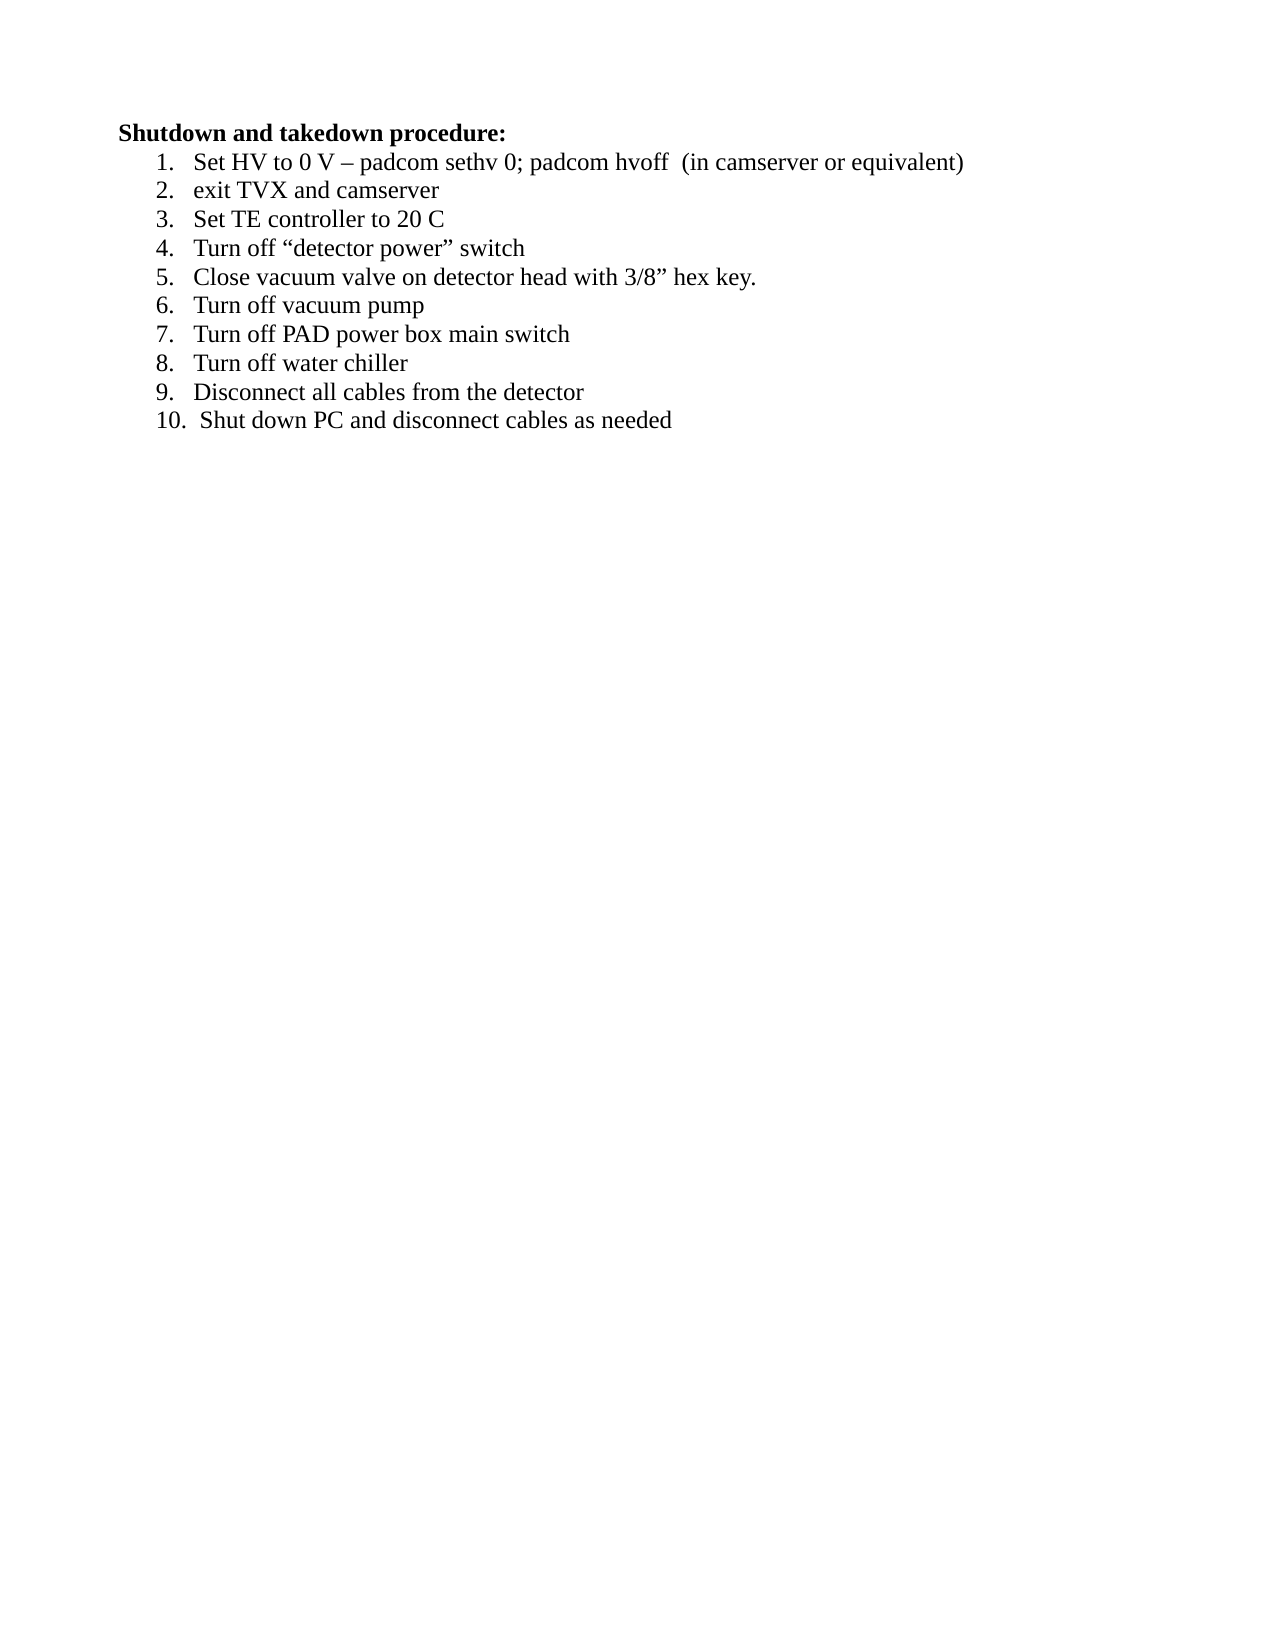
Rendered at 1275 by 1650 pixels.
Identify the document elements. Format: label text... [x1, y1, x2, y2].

text Shutdown and takedown procedure: [118, 118, 1157, 147]
list Turn off “detector power” switch [156, 233, 1157, 262]
list Disconnect all cables from the detector [156, 377, 1157, 406]
list exit TVX and camserver [156, 176, 1157, 204]
list Turn off PAD power box main switch [156, 319, 1157, 348]
list Close vacuum valve on detector head with 3/8” hex key. [156, 262, 1157, 291]
list Turn off vacuum pump [156, 291, 1157, 319]
list Turn off water chiller [156, 348, 1157, 377]
list Set HV to 0 V – padcom sethv 0; padcom hvoff (in camserver or equivalent) [156, 147, 1157, 176]
list Shut down PC and disconnect cables as needed [156, 406, 1157, 434]
list Set TE controller to 20 C [156, 204, 1157, 233]
